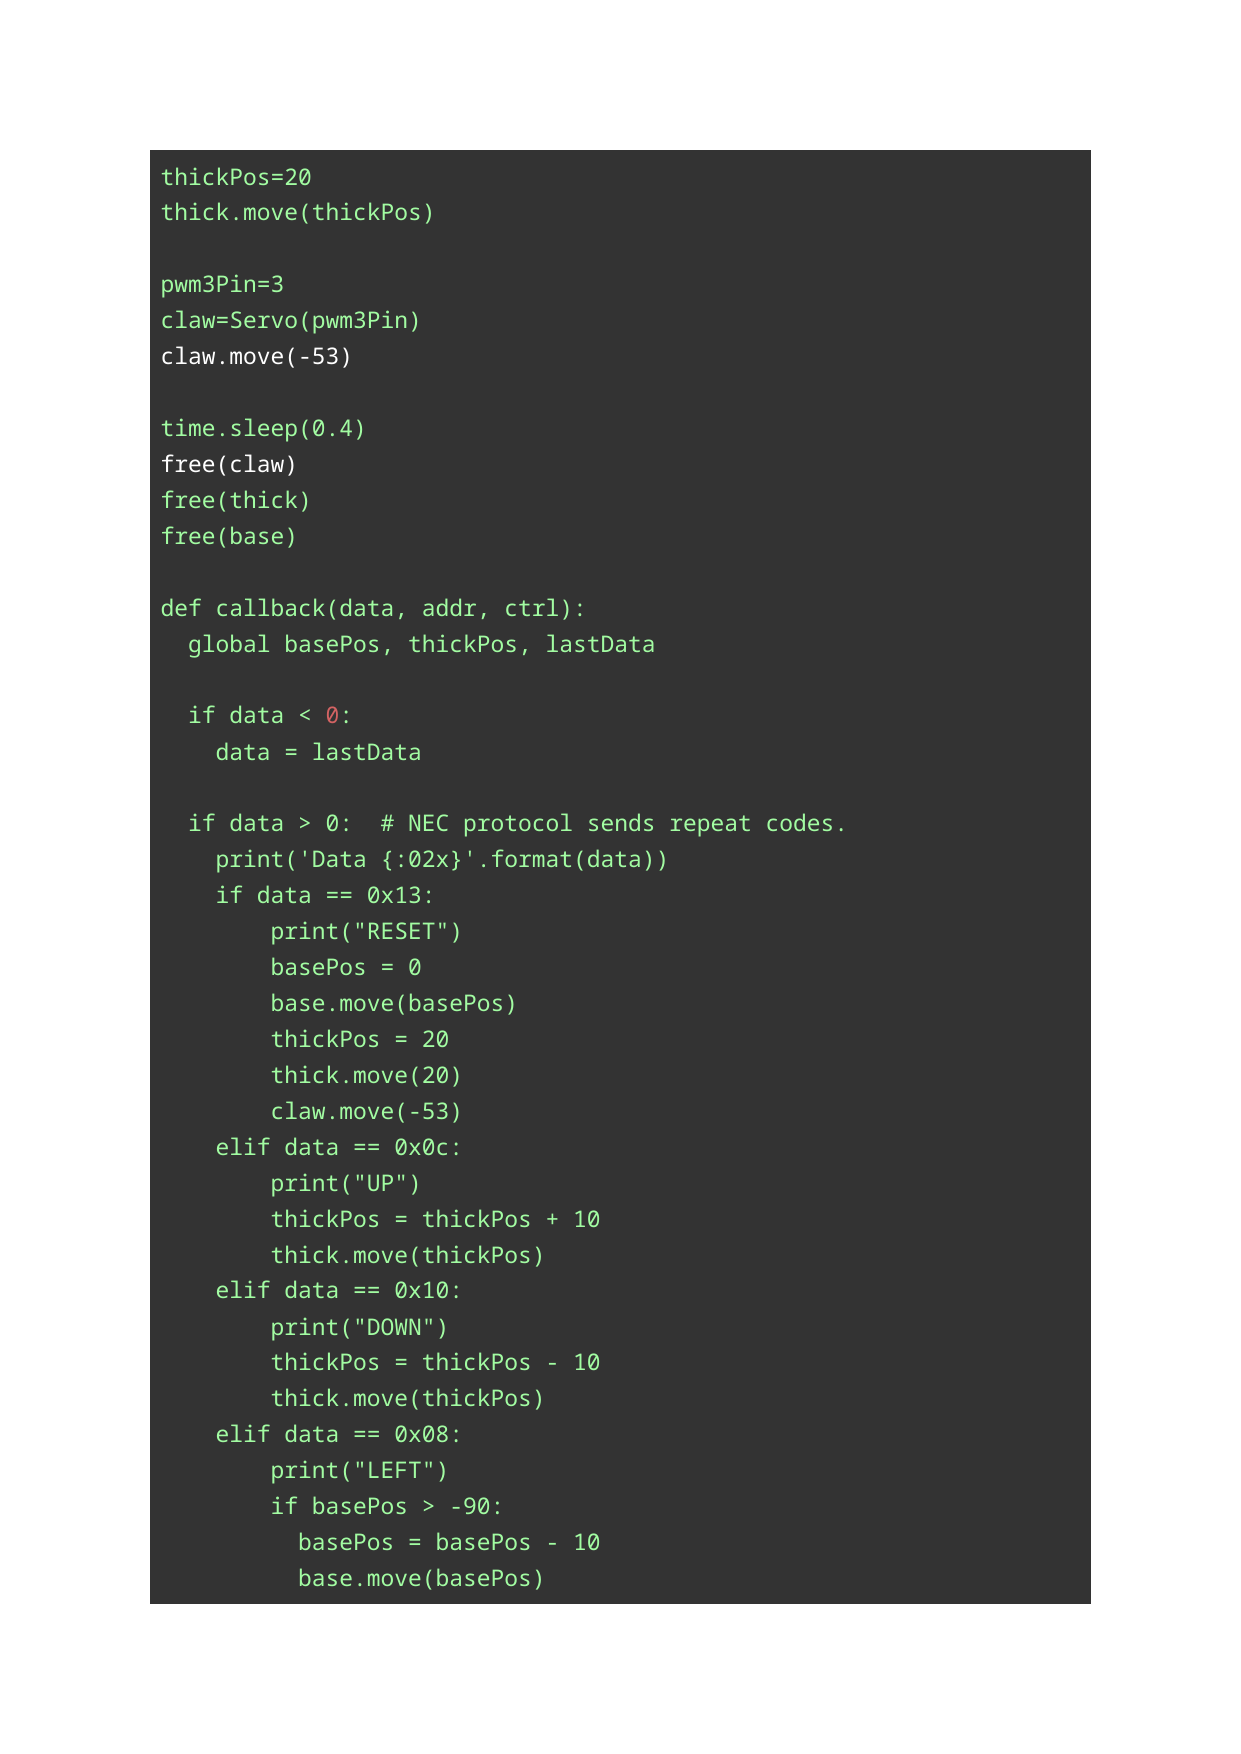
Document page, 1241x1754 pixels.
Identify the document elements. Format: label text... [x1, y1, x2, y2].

table_header thickPos=20 thick.move(thickPos) pwm3Pin=3 claw=Servo(pwm3Pin) claw.move(-53) time.sleep(0.4) free(claw) free(thick) free(base) def callback(data, addr, ctrl): global basePos, thickPos, lastData if data < 0: data = lastData if data > 0: # NEC protocol sends repeat codes. print('Data {:02x}'.format(data)) if data == 0x13: print("RESET") basePos = 0 base.move(basePos) thickPos = 20 thick.move(20) claw.move(-53) elif data == 0x0c: print("UP") thickPos = thickPos + 10 thick.move(thickPos) elif data == 0x10: print("DOWN") thickPos = thickPos - 10 thick.move(thickPos) elif data == 0x08: print("LEFT") if basePos > -90: basePos = basePos - 10 base.move(basePos) [150, 150, 1091, 1604]
